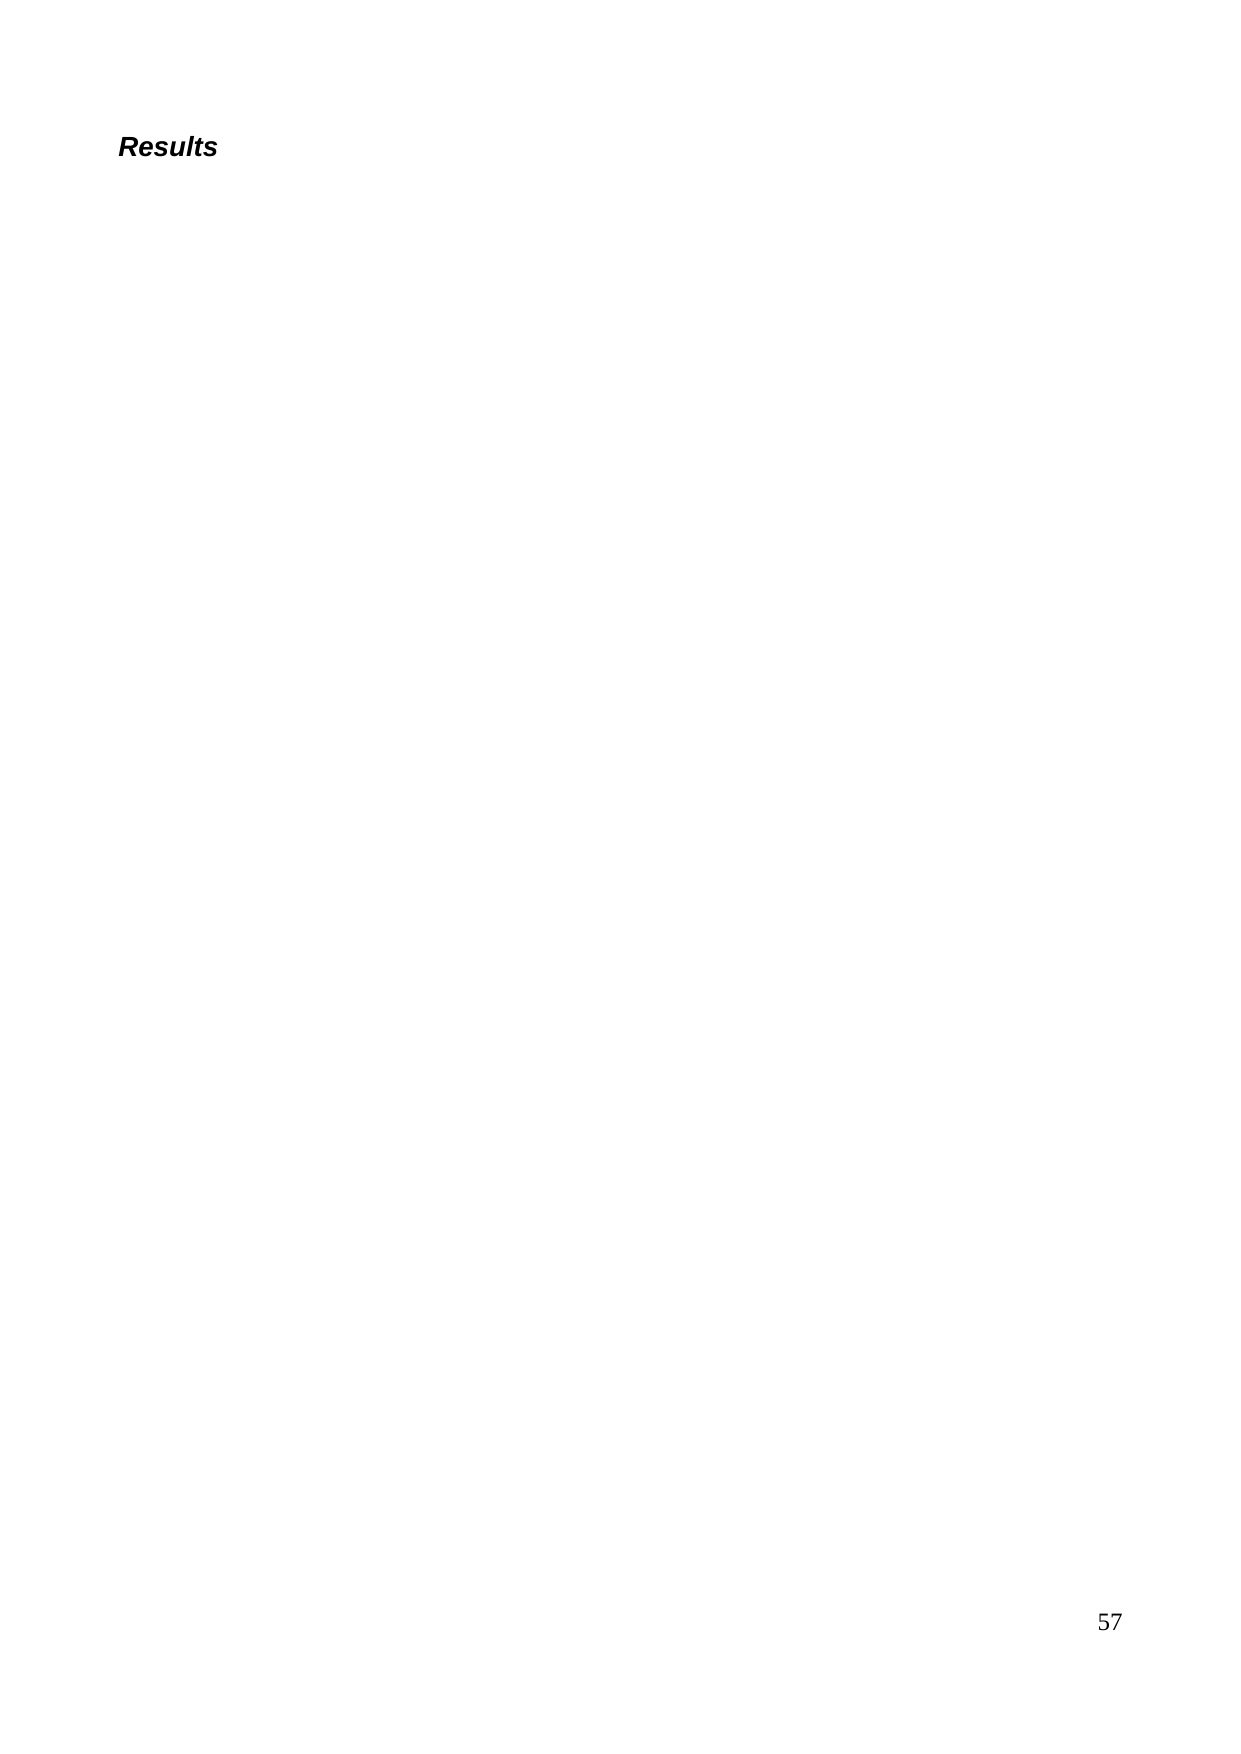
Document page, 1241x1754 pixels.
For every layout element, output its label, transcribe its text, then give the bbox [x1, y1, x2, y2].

subtitle Results [118, 131, 1122, 162]
